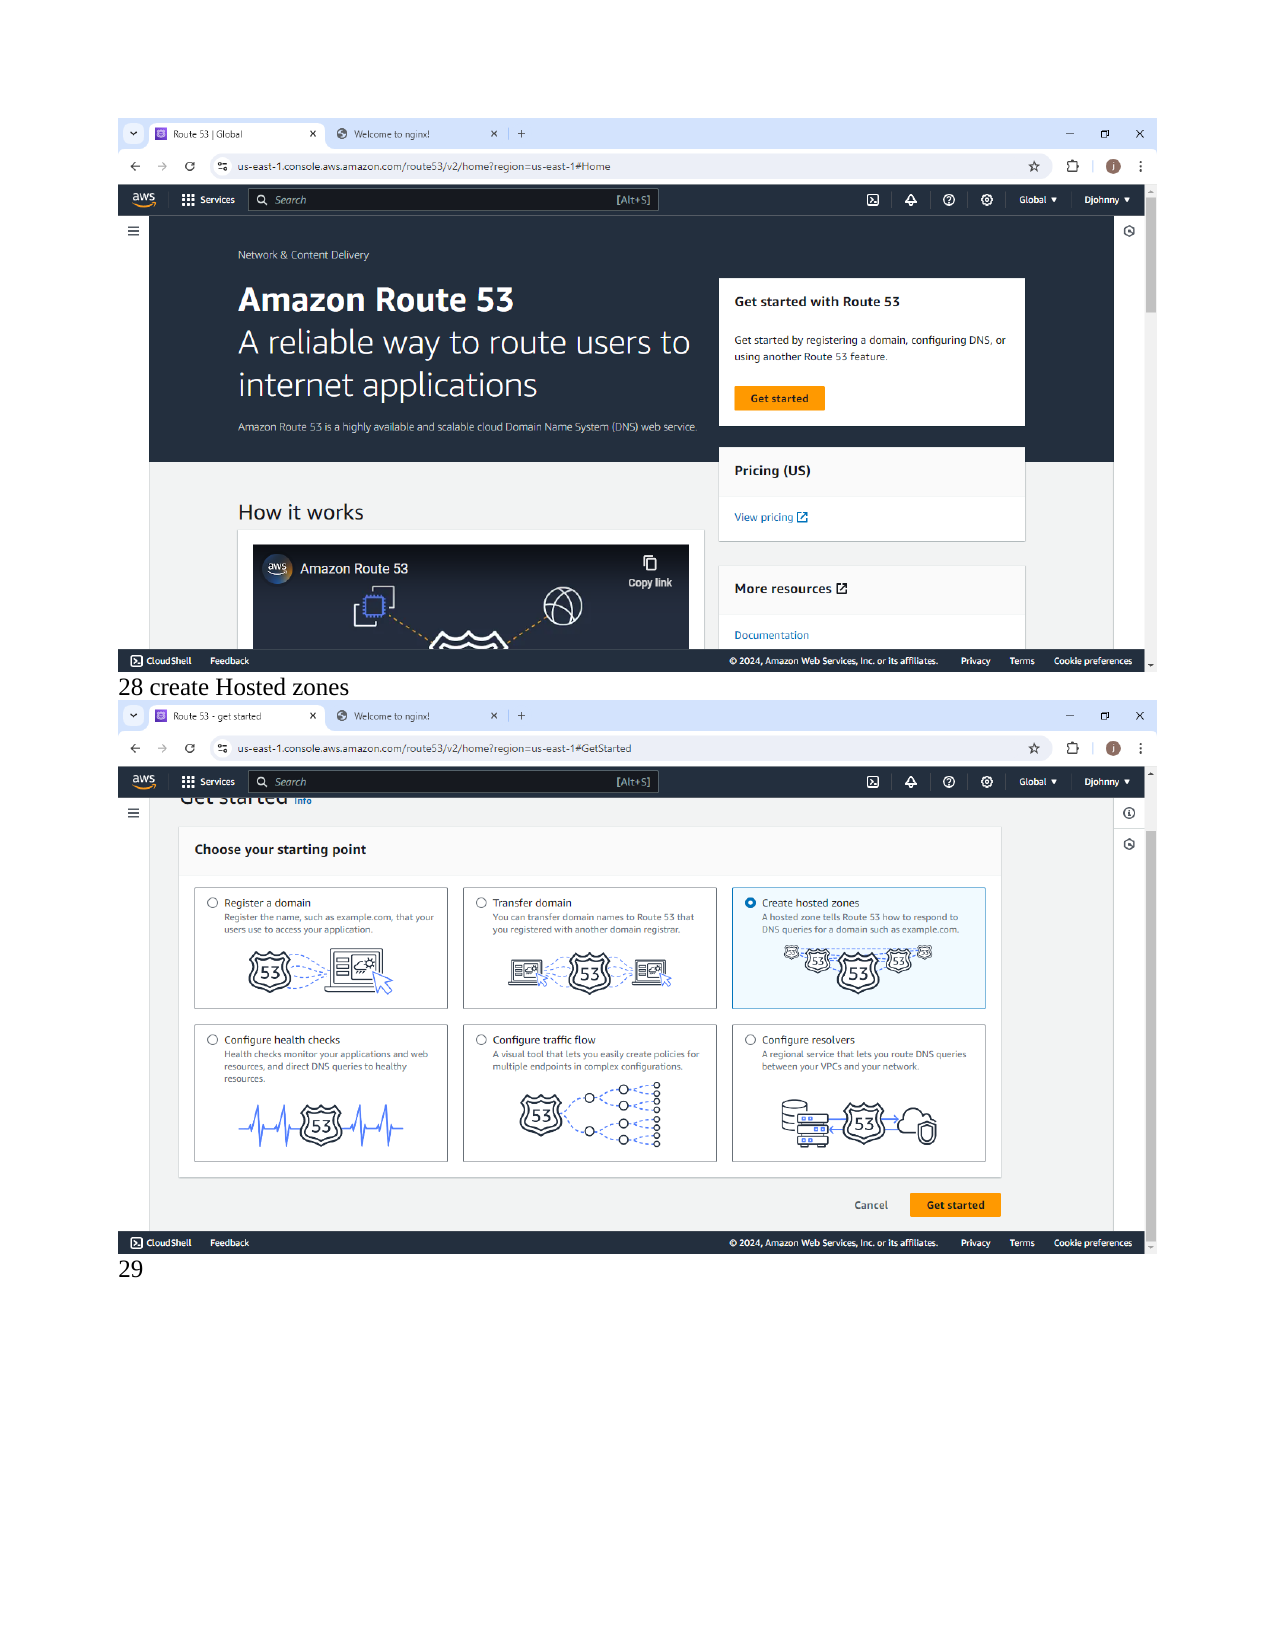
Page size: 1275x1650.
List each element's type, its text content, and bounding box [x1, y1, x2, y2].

text 28 create Hosted zones [118, 672, 1157, 700]
picture [118, 118, 1157, 672]
text 29 [118, 1254, 1157, 1283]
picture [118, 700, 1157, 1254]
